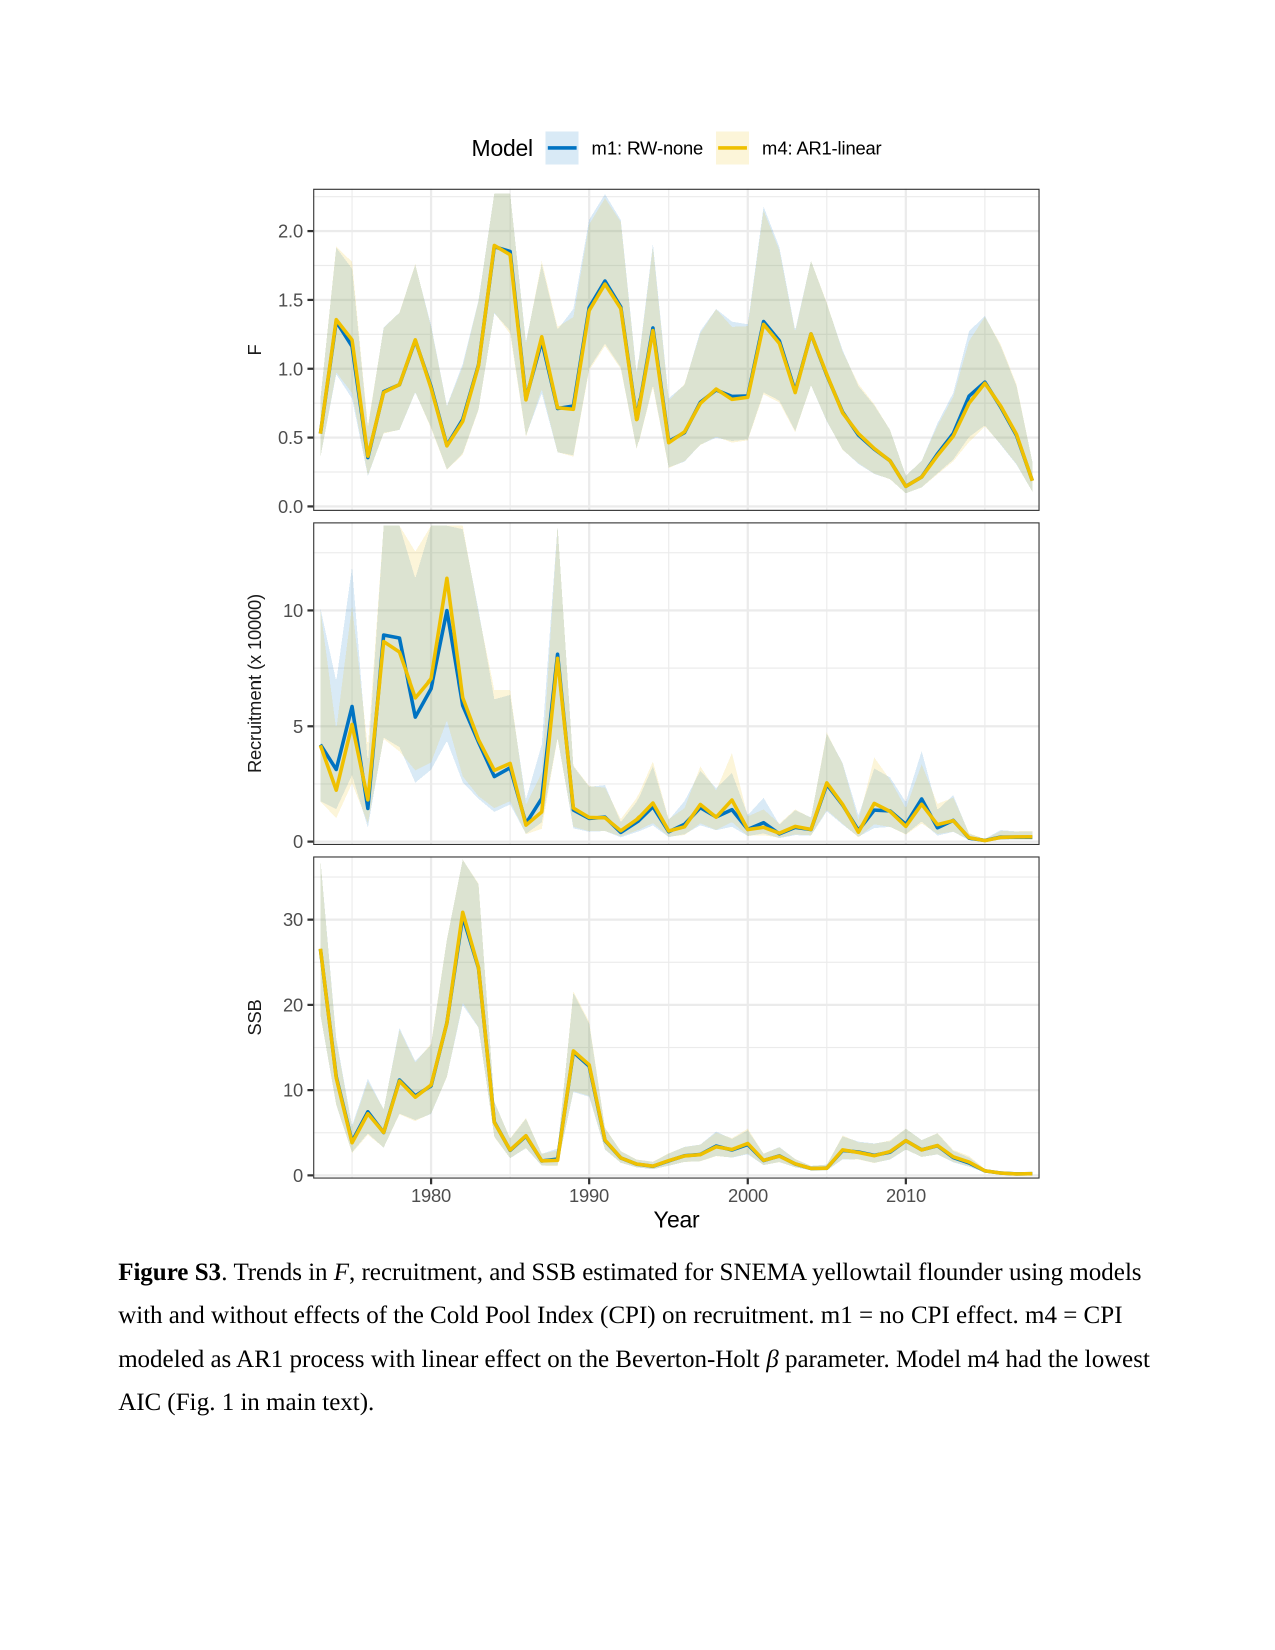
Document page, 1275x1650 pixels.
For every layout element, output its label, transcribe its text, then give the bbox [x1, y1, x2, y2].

picture [225, 118, 1050, 1244]
text Figure S3. Trends in F, recruitment, and SSB estimated for SNEMA yellowtail flounder using models with and without effects of the Cold Pool Index (CPI) on recruitment. m1 = no CPI effect. m4 = CPI modeled as AR1 process with linear effect on the Beverton-Holt β parameter. Model m4 had the lowest AIC (Fig. 1 in main text). [118, 1257, 1157, 1416]
